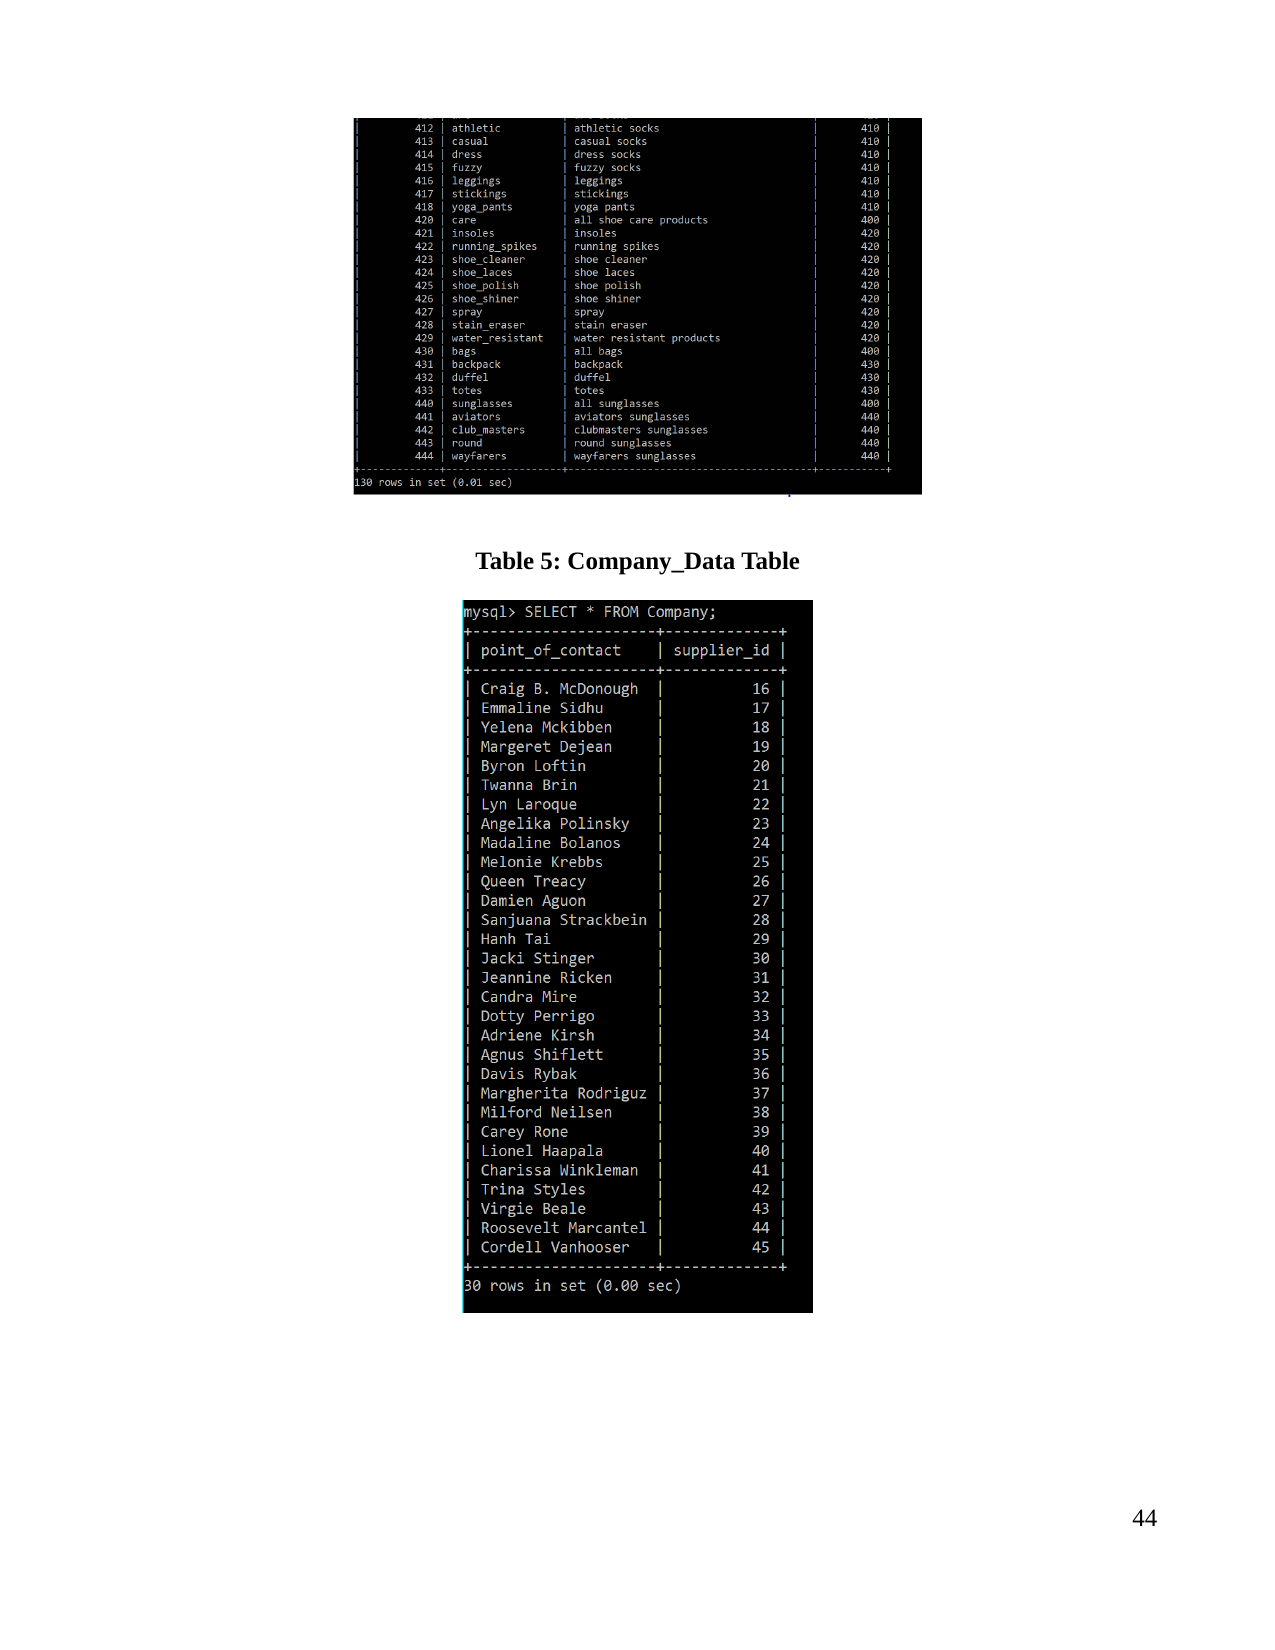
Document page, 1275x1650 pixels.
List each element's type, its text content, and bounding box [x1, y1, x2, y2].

picture [353, 118, 922, 497]
text Table 5: Company_Data Table [118, 546, 1157, 575]
picture [462, 600, 813, 1313]
